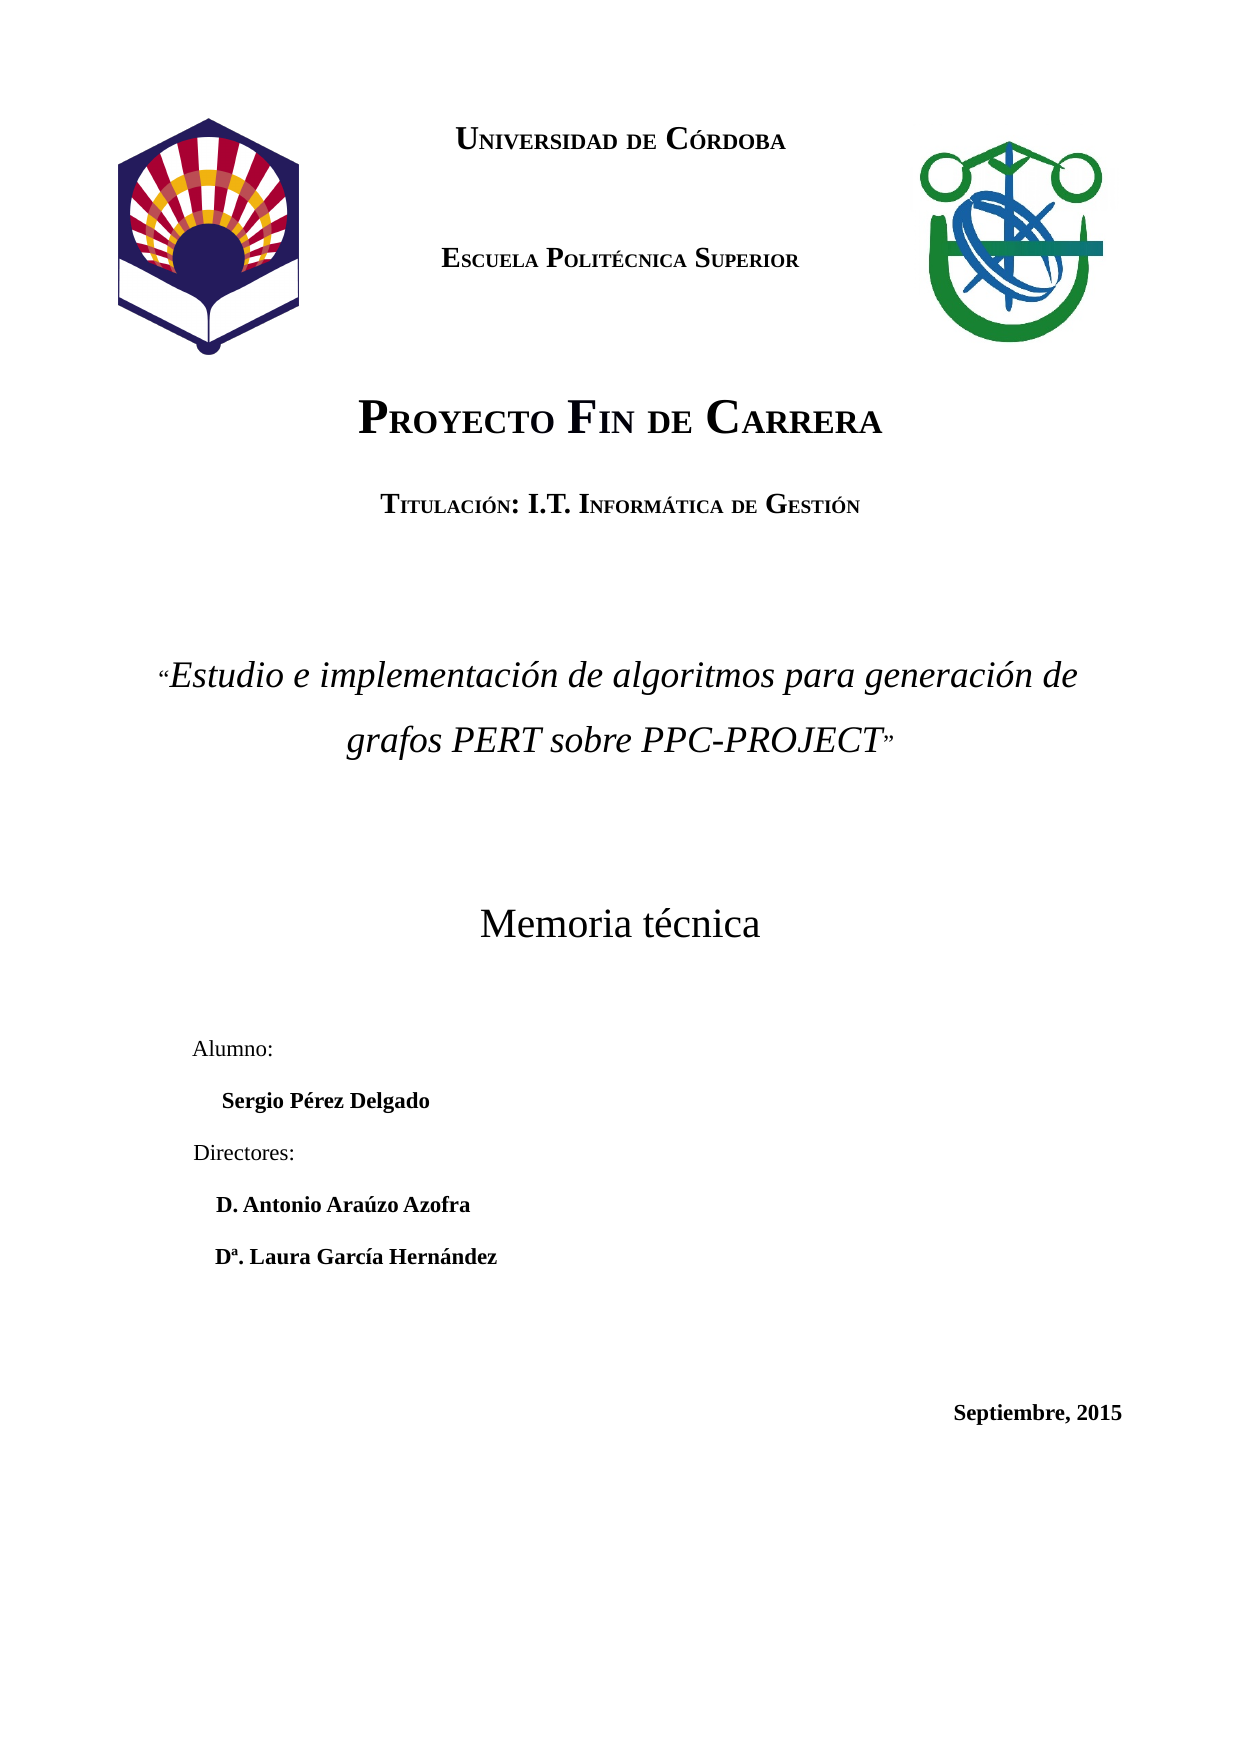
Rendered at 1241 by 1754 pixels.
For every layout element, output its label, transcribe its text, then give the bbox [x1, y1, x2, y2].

text Titulación: I.T. Informática de Gestión [118, 486, 1122, 519]
text Escuela Politécnica Superior [299, 240, 909, 274]
text Universidad de Córdoba [299, 118, 1122, 156]
picture [909, 124, 1120, 361]
text Proyecto Fin de Carrera [118, 387, 1122, 445]
text Directores: [118, 1139, 1122, 1165]
text Dª. Laura García Hernández [118, 1243, 1122, 1269]
text Memoria técnica [118, 899, 1122, 947]
text Septiembre, 2015 [118, 1399, 1122, 1425]
text Sergio Pérez Delgado [118, 1087, 1122, 1113]
picture [118, 118, 299, 355]
text D. Antonio Araúzo Azofra [118, 1191, 1122, 1217]
text Alumno: [118, 1035, 1122, 1061]
text “Estudio e implementación de algoritmos para generación de grafos PERT sobre PPC-PROJECT” [118, 653, 1122, 761]
